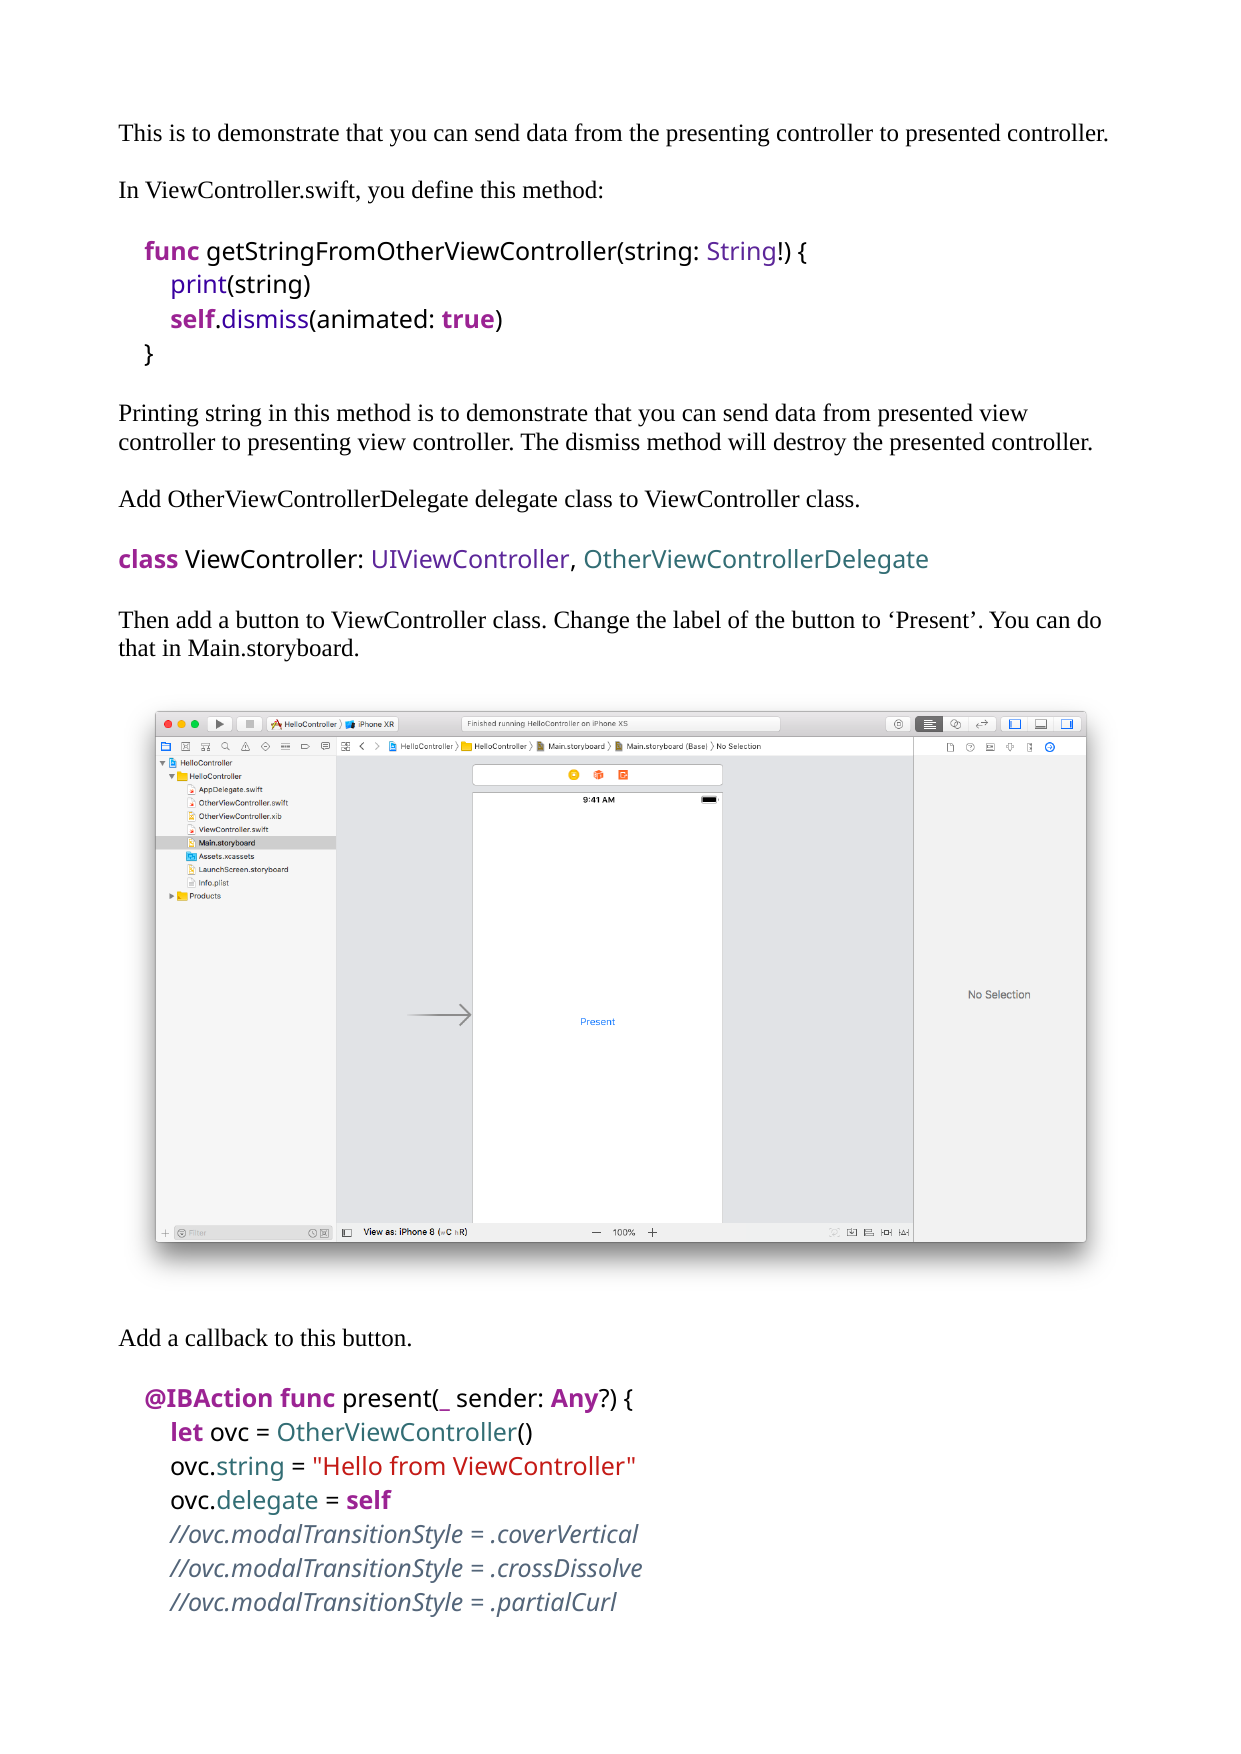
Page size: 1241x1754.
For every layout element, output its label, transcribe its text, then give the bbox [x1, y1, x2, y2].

text func getStringFromOtherViewController(string: String!) { [118, 233, 1122, 267]
text ovc.delegate = self [118, 1483, 1122, 1517]
text @IBAction func present(_ sender: Any?) { [118, 1381, 1122, 1415]
text Printing string in this method is to demonstrate that you can send data from presented view controller to presenting view controller. The dismiss method will destroy the presented controller. [118, 398, 1122, 456]
text Add OtherViewControllerDelegate delegate class to ViewController class. [118, 484, 1122, 513]
text //ovc.modalTransitionStyle = .partialCurl [118, 1585, 1122, 1619]
text Add a callback to this button. [118, 1323, 1122, 1352]
text } [118, 335, 1122, 369]
text //ovc.modalTransitionStyle = .coverVertical [118, 1517, 1122, 1551]
text print(string) [118, 267, 1122, 301]
text //ovc.modalTransitionStyle = .crossDissolve [118, 1551, 1122, 1585]
text ovc.string = "Hello from ViewController" [118, 1449, 1122, 1483]
text let ovc = OtherViewController() [118, 1415, 1122, 1449]
text In ViewController.swift, you define this method: [118, 176, 1122, 204]
text class ViewController: UIViewController, OtherViewControllerDelegate [118, 542, 1122, 576]
text self.dismiss(animated: true) [118, 301, 1122, 335]
text This is to demonstrate that you can send data from the presenting controller to presented controller. [118, 118, 1122, 147]
text Then add a button to ViewController class. Change the label of the button to ‘Present’. You can do that in Main.storyboard. [118, 605, 1122, 662]
picture [118, 691, 1123, 1295]
